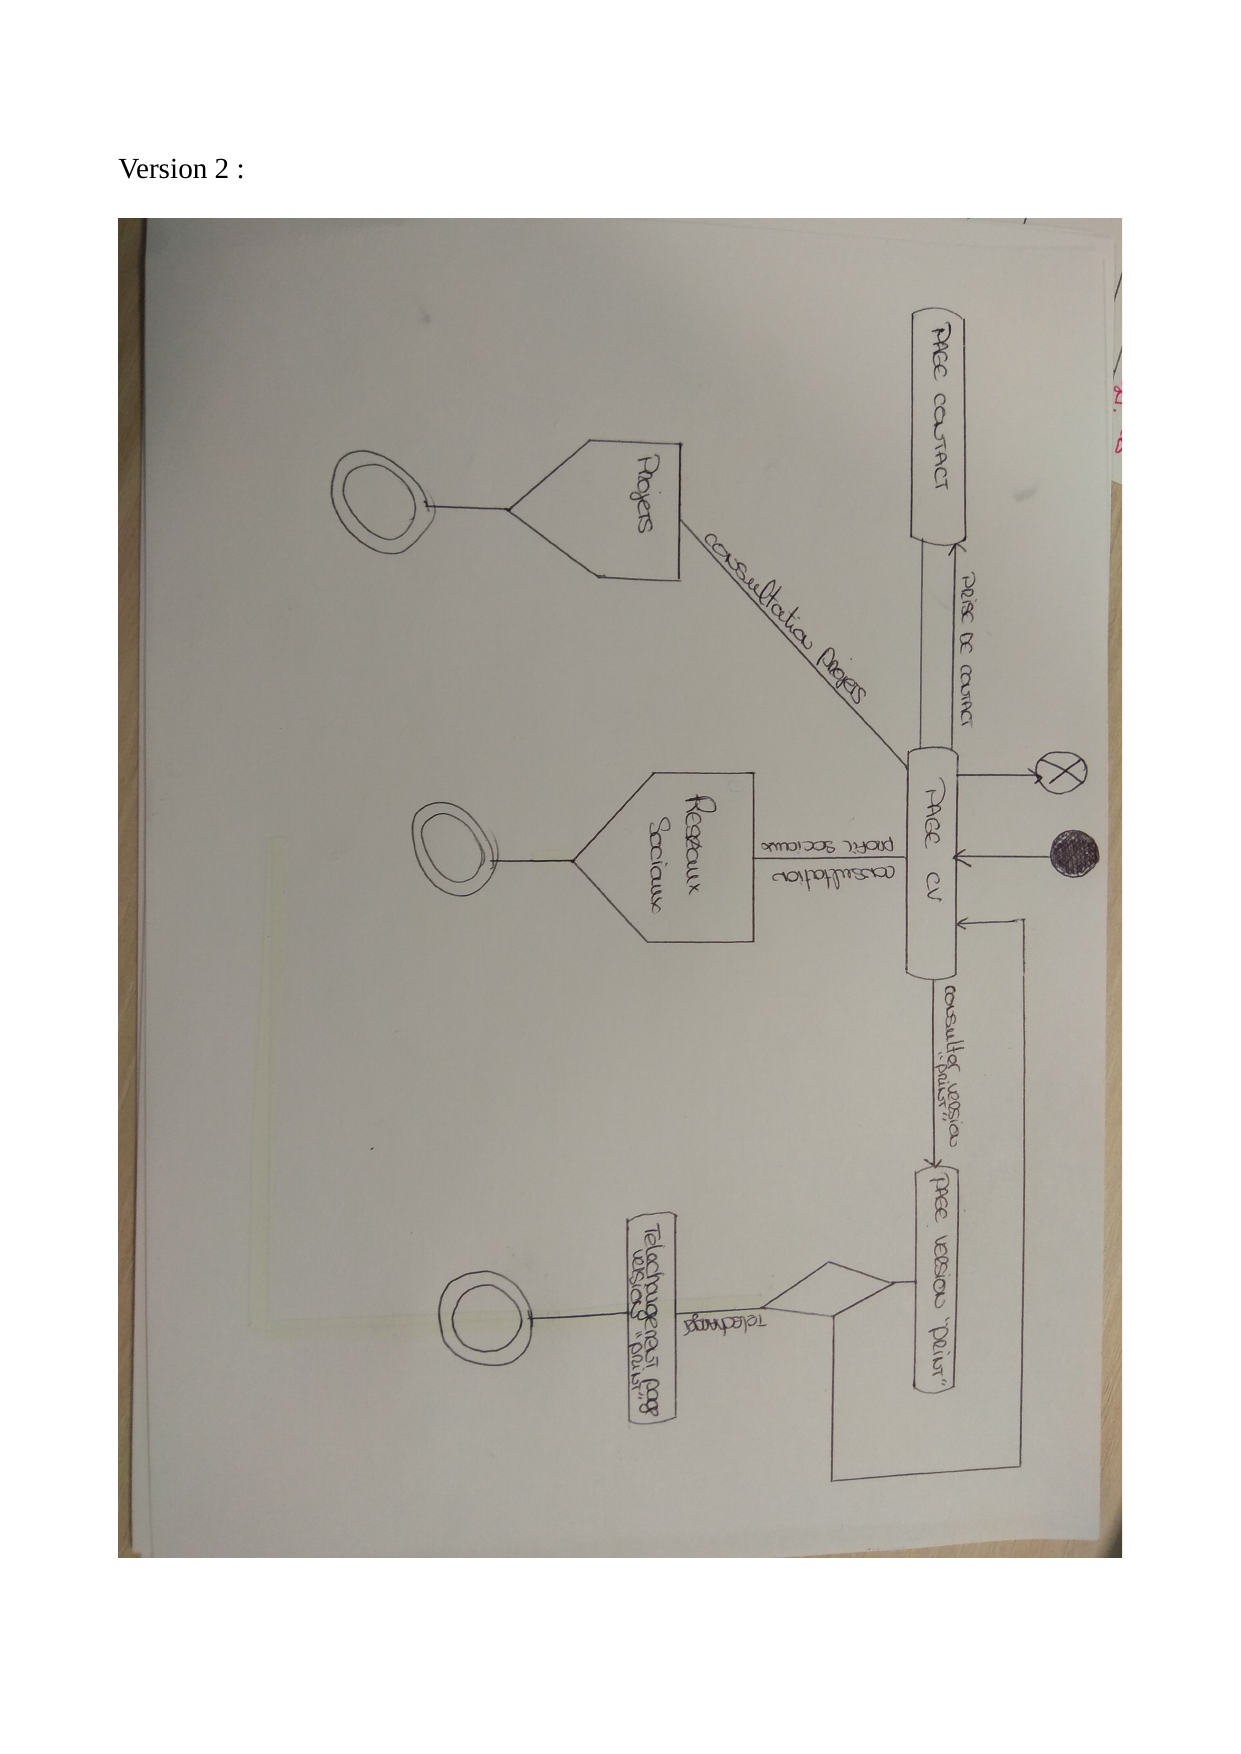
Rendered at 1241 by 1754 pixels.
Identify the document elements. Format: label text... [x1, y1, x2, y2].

picture [118, 218, 1123, 1558]
text Version 2 : [118, 152, 1122, 185]
